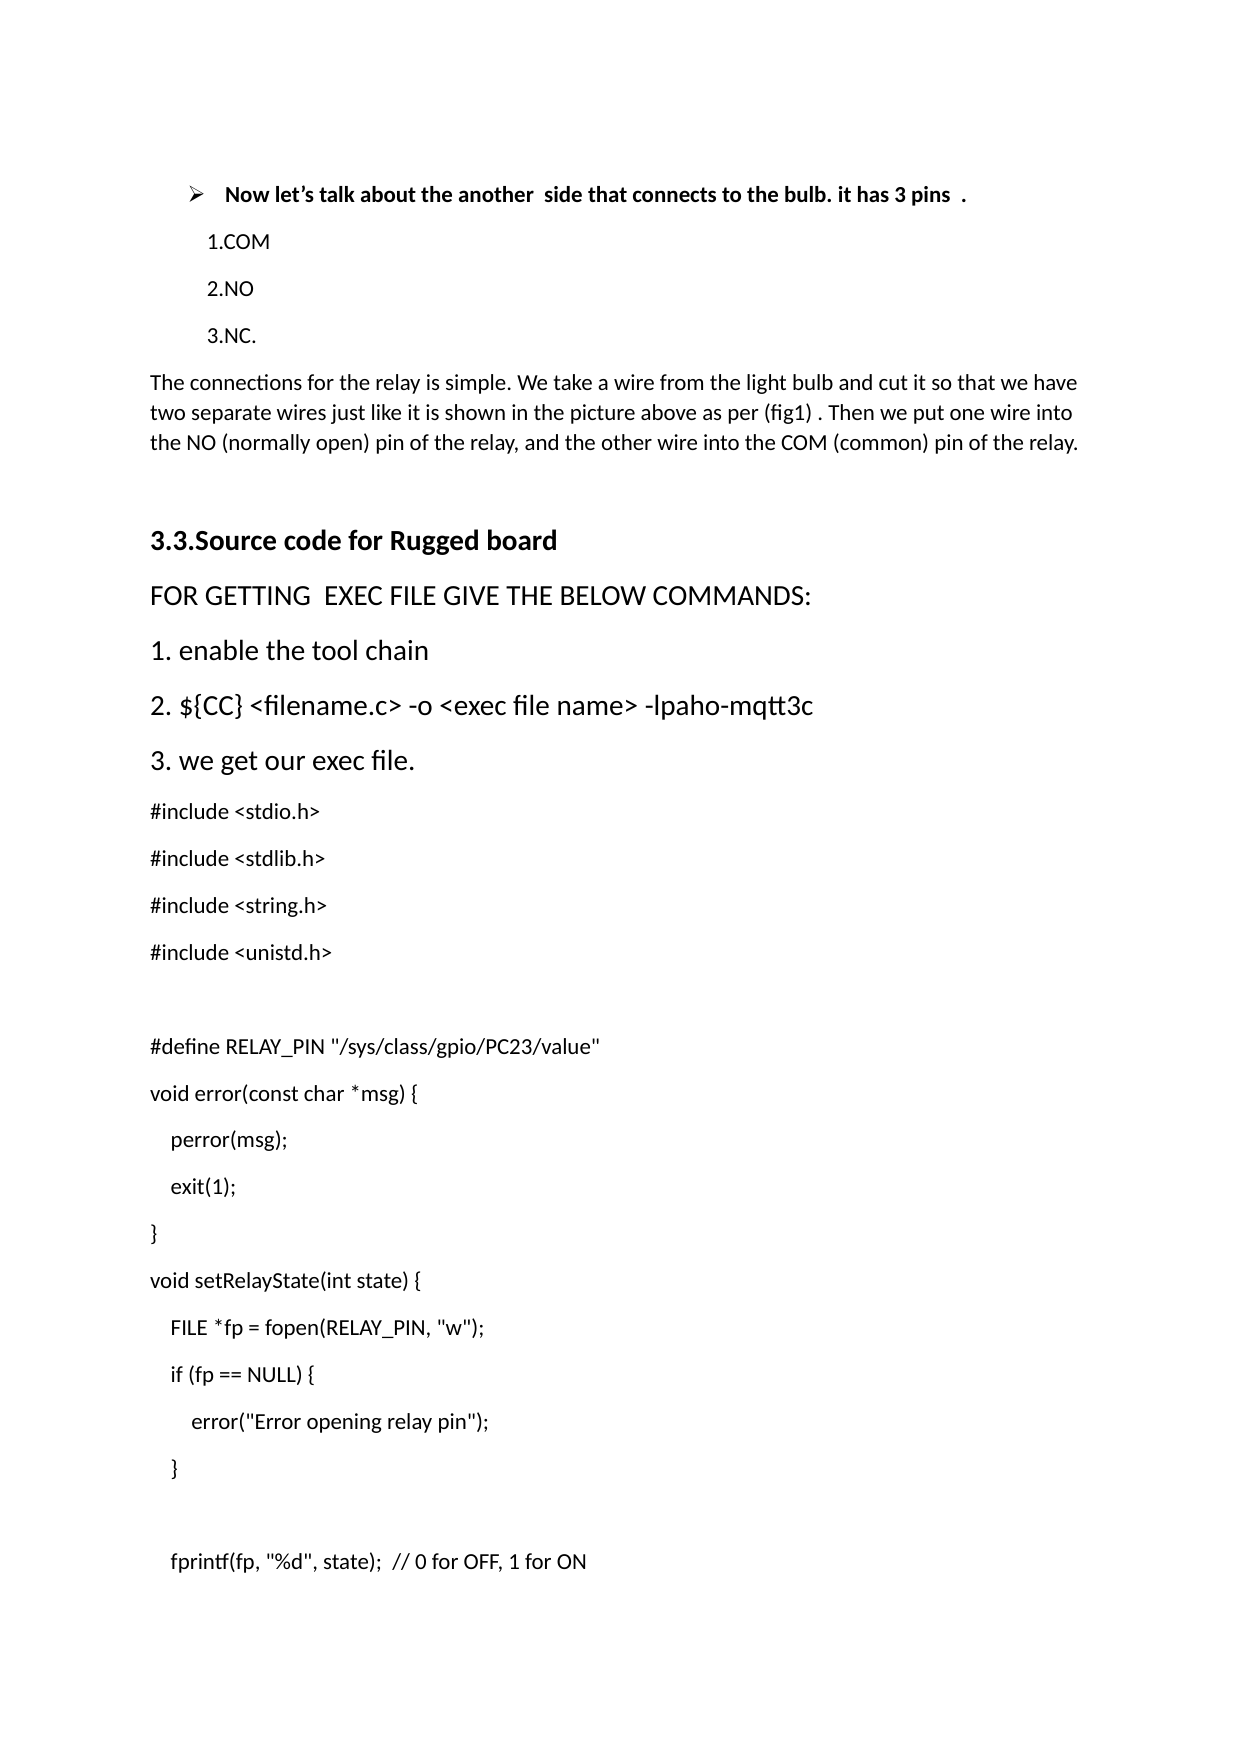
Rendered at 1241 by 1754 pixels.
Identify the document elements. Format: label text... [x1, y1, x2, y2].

text #include <string.h> [150, 891, 1090, 919]
text } [150, 1454, 1090, 1482]
text 1.COM [150, 227, 1090, 255]
text #include <unistd.h> [150, 938, 1090, 966]
text 2.NO [150, 274, 1090, 302]
text 2. ${CC} <filename.c> -o <exec file name> -lpaho-mqtt3c [150, 687, 1090, 723]
text #include <stdlib.h> [150, 844, 1090, 872]
text void setRelayState(int state) { [150, 1266, 1090, 1294]
text fprintf(fp, "%d", state); // 0 for OFF, 1 for ON [150, 1547, 1090, 1575]
text 1. enable the tool chain [150, 632, 1090, 668]
text #include <stdio.h> [150, 797, 1090, 825]
text perror(msg); [150, 1126, 1090, 1153]
text error("Error opening relay pin"); [150, 1407, 1090, 1435]
text exit(1); [150, 1172, 1090, 1200]
text if (fp == NULL) { [150, 1360, 1090, 1388]
text FILE *fp = fopen(RELAY_PIN, "w"); [150, 1313, 1090, 1341]
list Now let’s talk about the another side that connects to the bulb. it has 3 pins . [187, 180, 1090, 208]
text void error(const char *msg) { [150, 1079, 1090, 1107]
text } [150, 1219, 1090, 1247]
text 3.NC. [150, 321, 1090, 349]
text 3.3.Source code for Rugged board [150, 522, 1090, 557]
text 3. we get our exec file. [150, 742, 1090, 778]
text FOR GETTING EXEC FILE GIVE THE BELOW COMMANDS: [150, 577, 1090, 613]
text The connections for the relay is simple. We take a wire from the light bulb and cut it so that we have two separate wires just like it is shown in the picture above as per (fig1) . Then we put one wire into the NO (normally open) pin of the relay, and the other wire into the COM (common) pin of the relay. [150, 368, 1090, 456]
text #define RELAY_PIN "/sys/class/gpio/PC23/value" [150, 1032, 1090, 1060]
